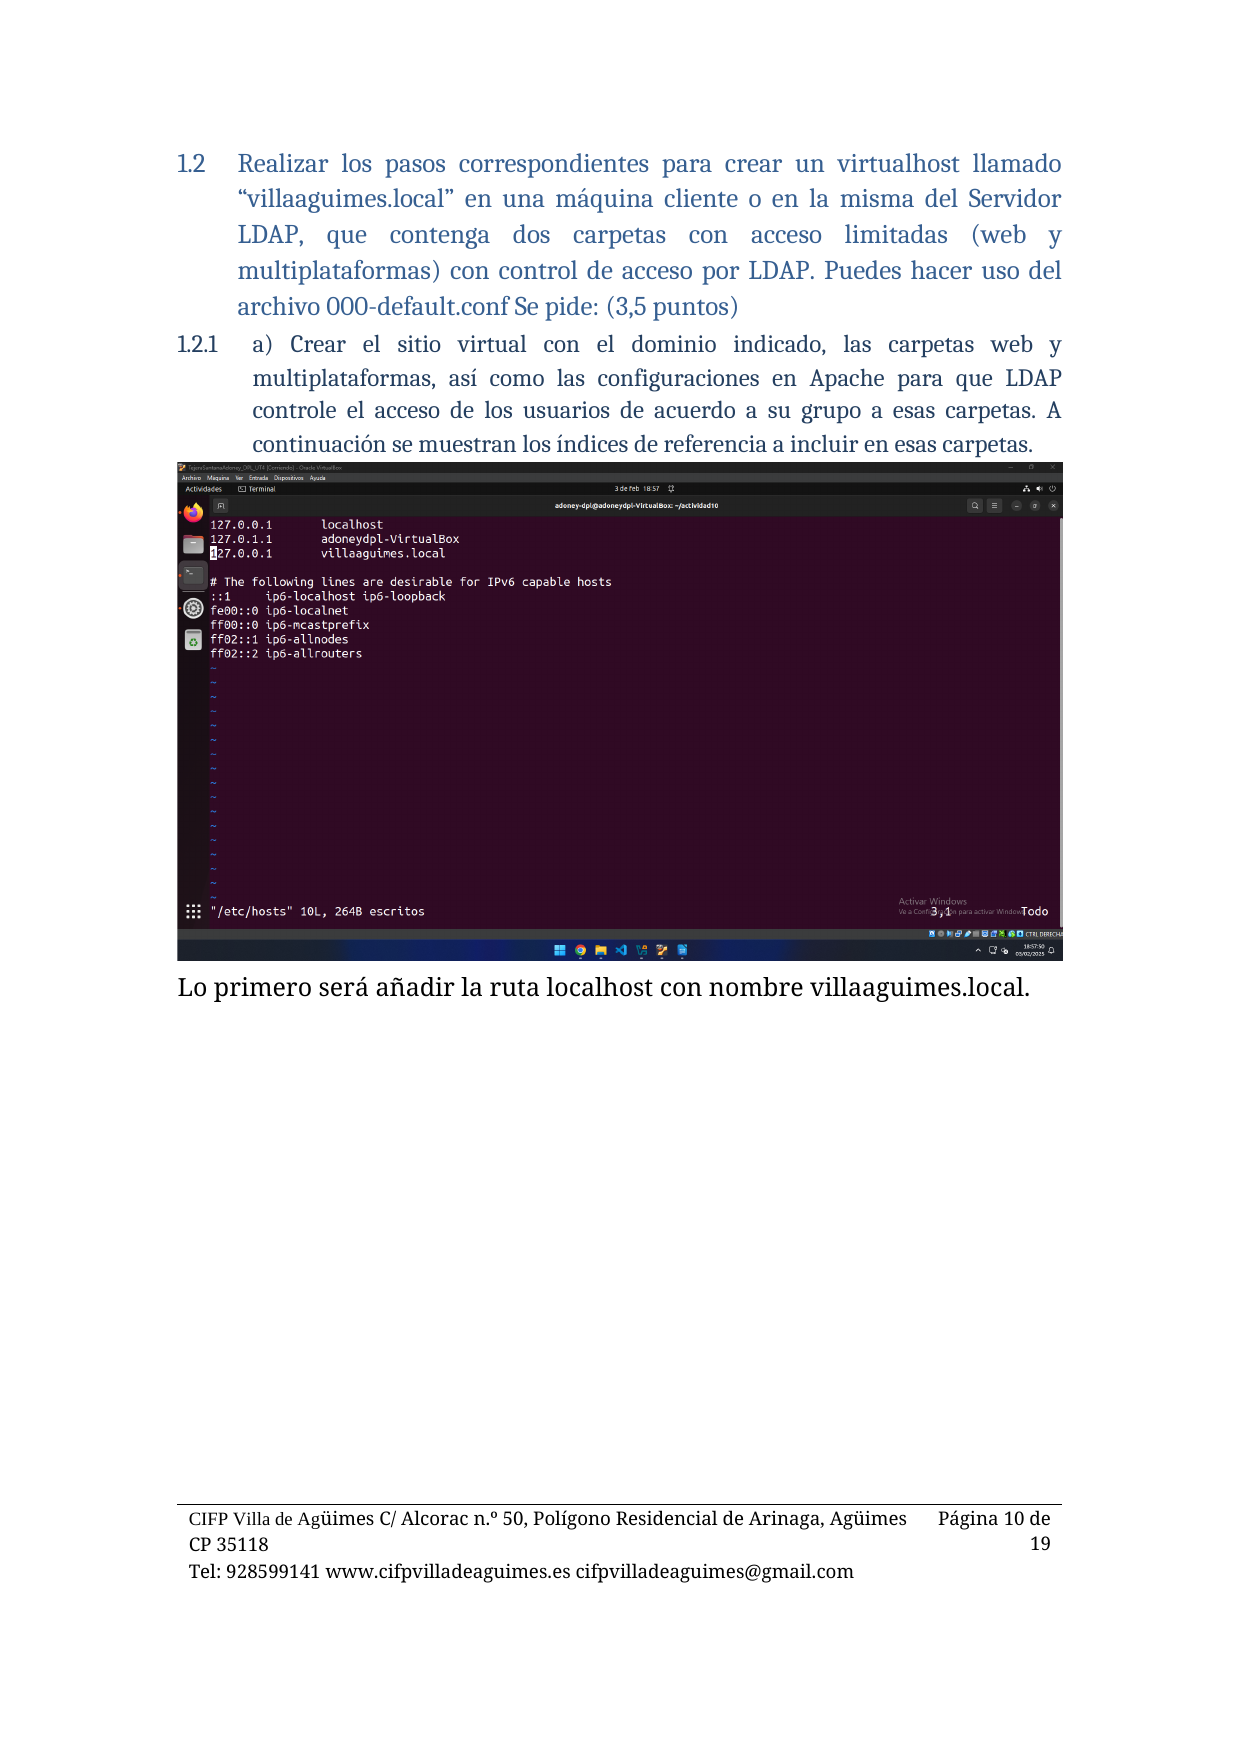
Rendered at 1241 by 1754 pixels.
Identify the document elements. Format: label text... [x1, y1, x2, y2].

subtitle Realizar los pasos correspondientes para crear un virtualhost llamado “villaaguimes.local” en una máquina cliente o en la misma del Servidor LDAP, que contenga dos carpetas con acceso limitadas (web y multiplataformas) con control de acceso por LDAP. Puedes hacer uso del archivo 000-default.conf Se pide: (3,5 puntos) [177, 148, 1063, 322]
text Lo primero será añadir la ruta localhost con nombre villaaguimes.local. [177, 961, 1063, 1004]
picture [177, 462, 1063, 961]
subtitle a) Crear el sitio virtual con el dominio indicado, las carpetas web y multiplataformas, así como las configuraciones en Apache para que LDAP controle el acceso de los usuarios de acuerdo a su grupo a esas carpetas. A continuación se muestran los índices de referencia a incluir en esas carpetas. [177, 330, 1063, 458]
